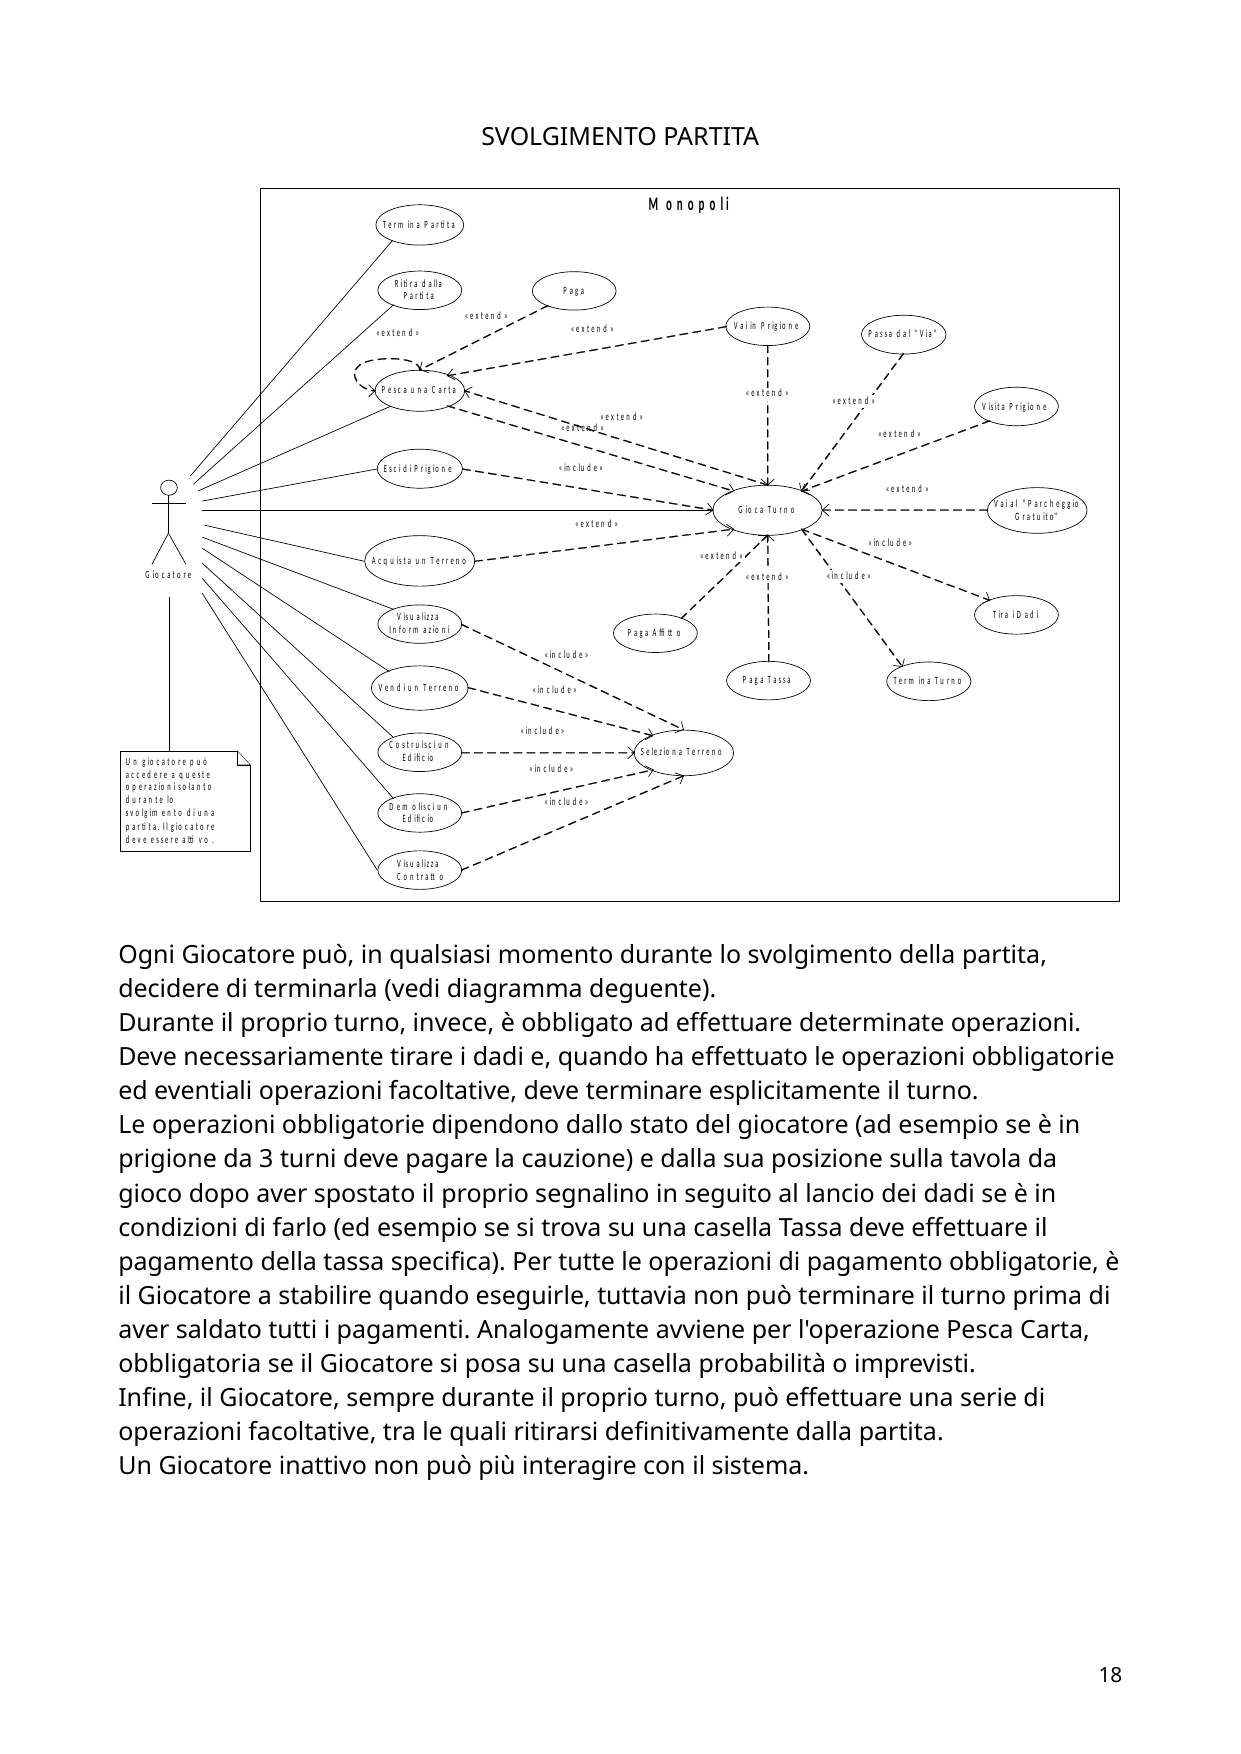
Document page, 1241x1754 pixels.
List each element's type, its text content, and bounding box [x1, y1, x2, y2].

text Infine, il Giocatore, sempre durante il proprio turno, può effettuare una serie di operazioni facoltative, tra le quali ritirarsi definitivamente dalla partita. [118, 1379, 1122, 1448]
text SVOLGIMENTO PARTITA [118, 118, 1122, 152]
text Ogni Giocatore può, in qualsiasi momento durante lo svolgimento della partita, decidere di terminarla (vedi diagramma deguente). [118, 937, 1122, 1005]
text Durante il proprio turno, invece, è obbligato ad effettuare determinate operazioni. Deve necessariamente tirare i dadi e, quando ha effettuato le operazioni obbligatorie ed eventiali operazioni facoltative, deve terminare esplicitamente il turno. [118, 1005, 1122, 1107]
text Un Giocatore inattivo non può più interagire con il sistema. [118, 1448, 1122, 1482]
text Le operazioni obbligatorie dipendono dallo stato del giocatore (ad esempio se è in prigione da 3 turni deve pagare la cauzione) e dalla sua posizione sulla tavola da gioco dopo aver spostato il proprio segnalino in seguito al lancio dei dadi se è in condizioni di farlo (ed esempio se si trova su una casella Tassa deve effettuare il pagamento della tassa specifica). Per tutte le operazioni di pagamento obbligatorie, è il Giocatore a stabilire quando eseguirle, tuttavia non può terminare il turno prima di aver saldato tutti i pagamenti. Analogamente avviene per l'operazione Pesca Carta, obbligatoria se il Giocatore si posa su una casella probabilità o imprevisti. [118, 1107, 1122, 1379]
